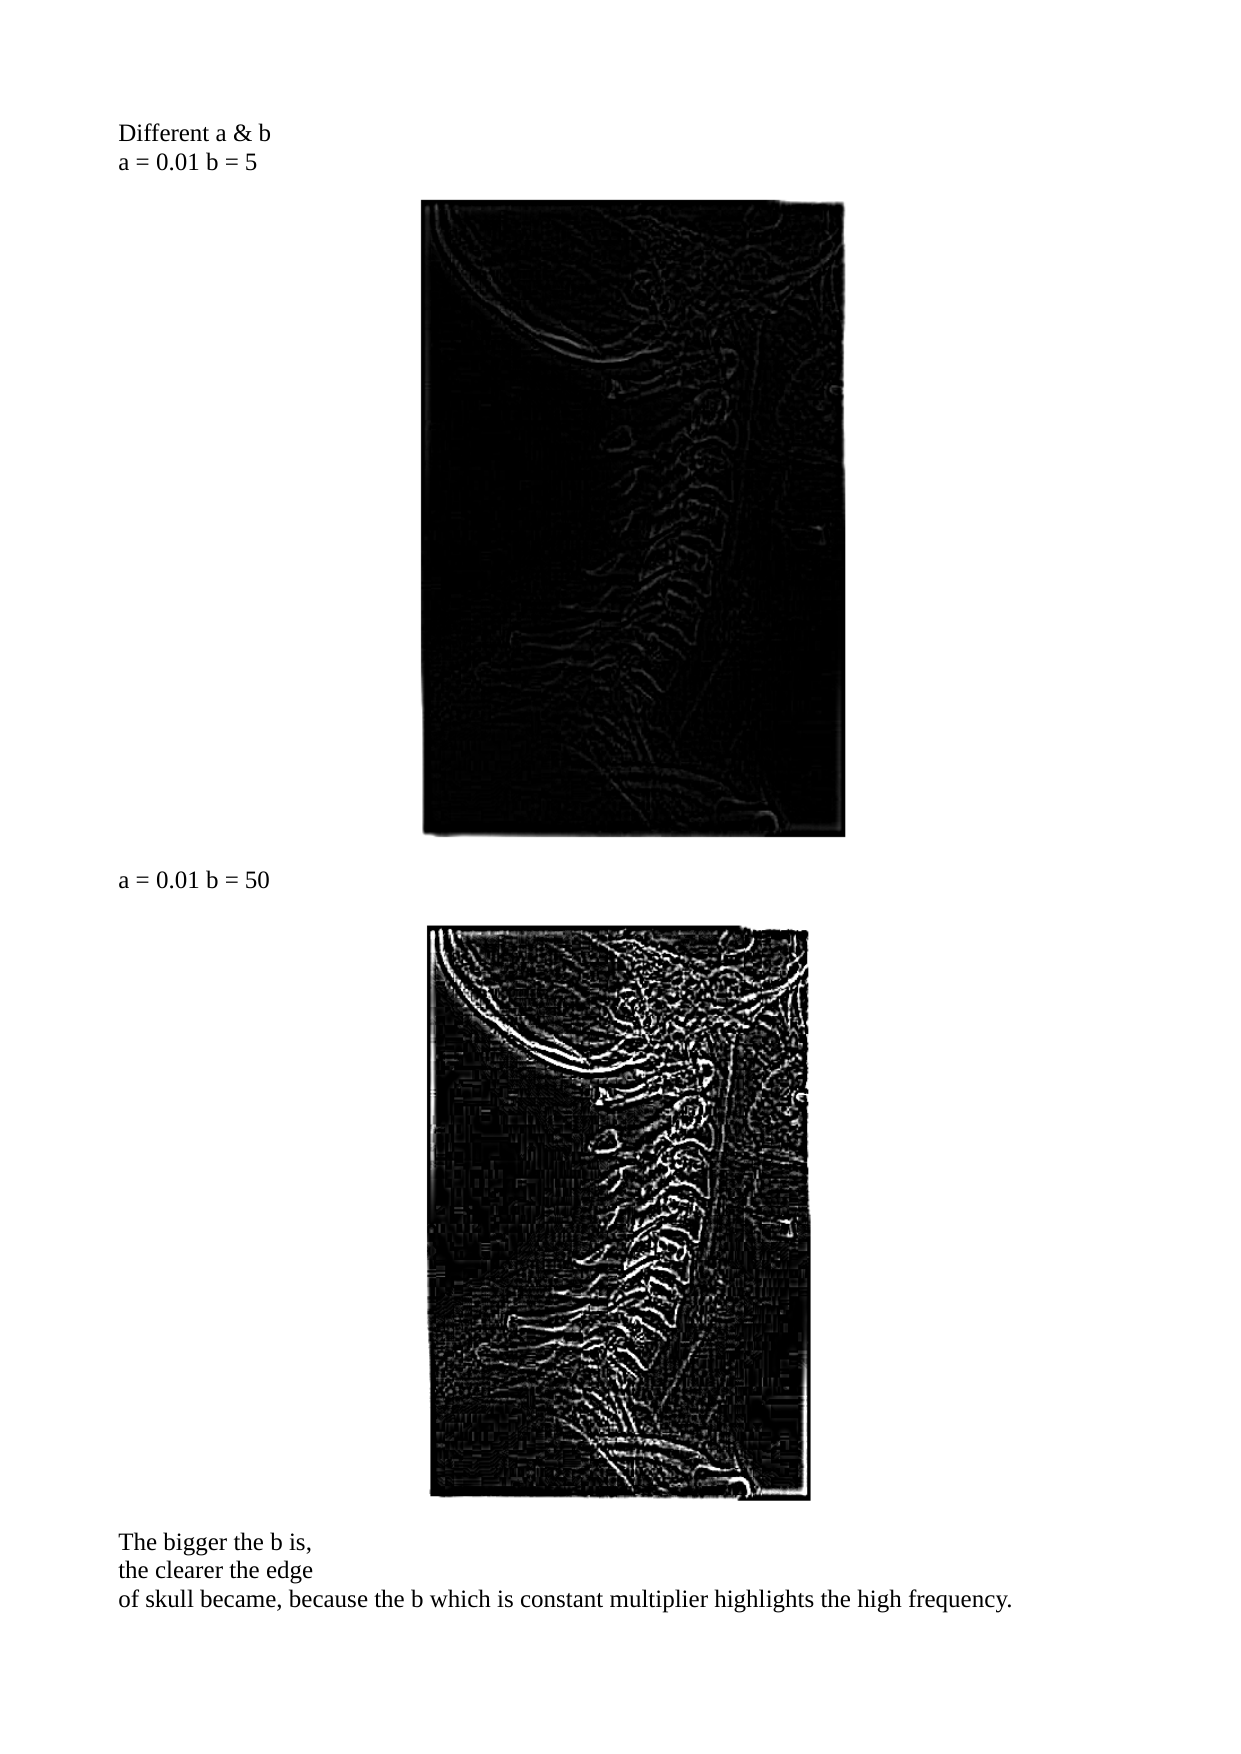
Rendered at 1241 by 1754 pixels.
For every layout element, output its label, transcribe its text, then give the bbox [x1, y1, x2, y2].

text [963, 866, 1122, 894]
text Different a & b [118, 118, 1122, 147]
text a = 0.01 b = 5 [118, 147, 1122, 176]
text a = 0.01 b = 50 [118, 866, 306, 894]
text The bigger the b is, the clearer the edge of skull became, because the b which is constant multiplier highlights the high frequency. [118, 1527, 1122, 1613]
picture [306, 165, 963, 1572]
